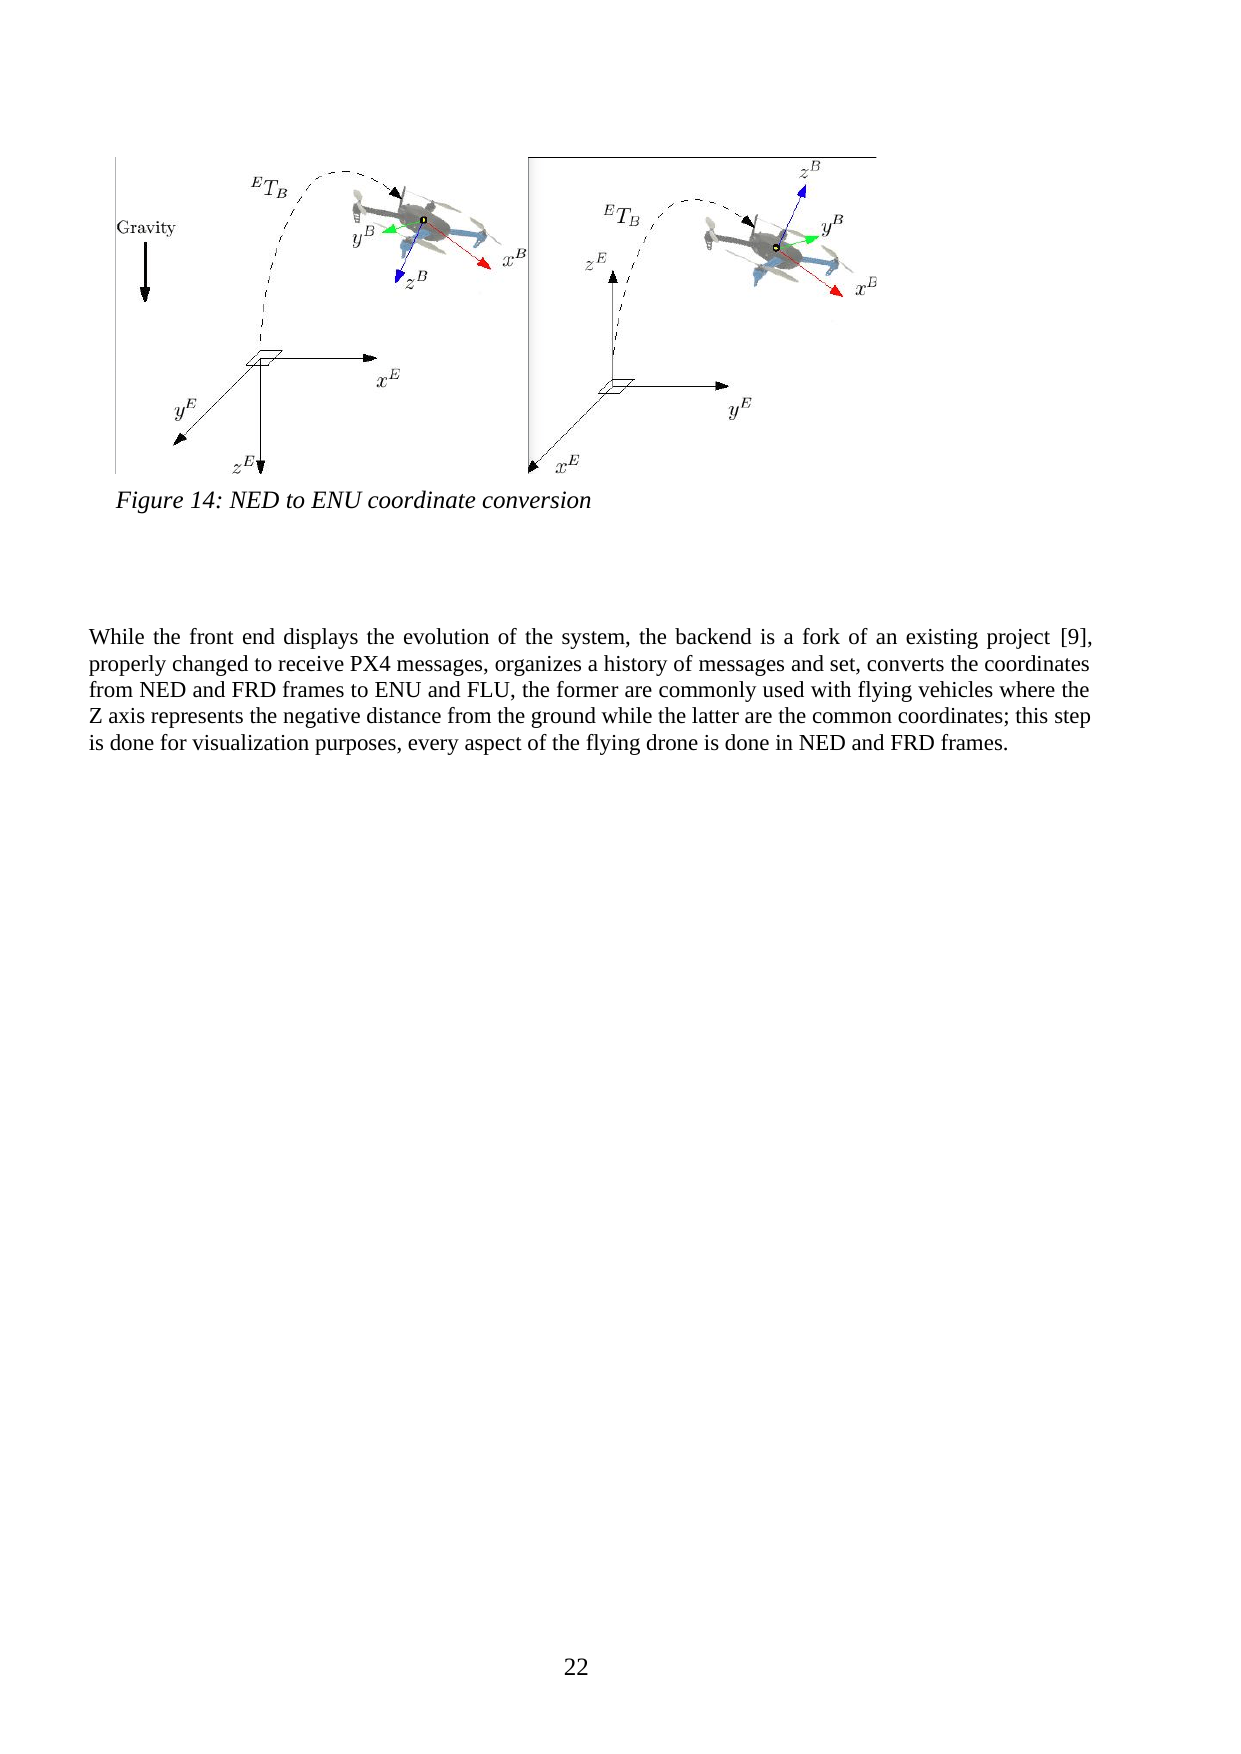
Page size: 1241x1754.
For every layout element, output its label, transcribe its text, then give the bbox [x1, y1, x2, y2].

list While the front end displays the evolution of the system, the backend is a fork of an existing project [9], properly changed to receive PX4 messages, organizes a history of messages and set, converts the coordinates from NED and FRD frames to ENU and FLU, the former are commonly used with flying vehicles where the Z axis represents the negative distance from the ground while the latter are the common coordinates; this step is done for visualization purposes, every aspect of the flying drone is done in NED and FRD frames. [32, 623, 1093, 755]
picture [115, 157, 877, 474]
list Figure 14: NED to ENU coordinate conversion [116, 474, 876, 514]
